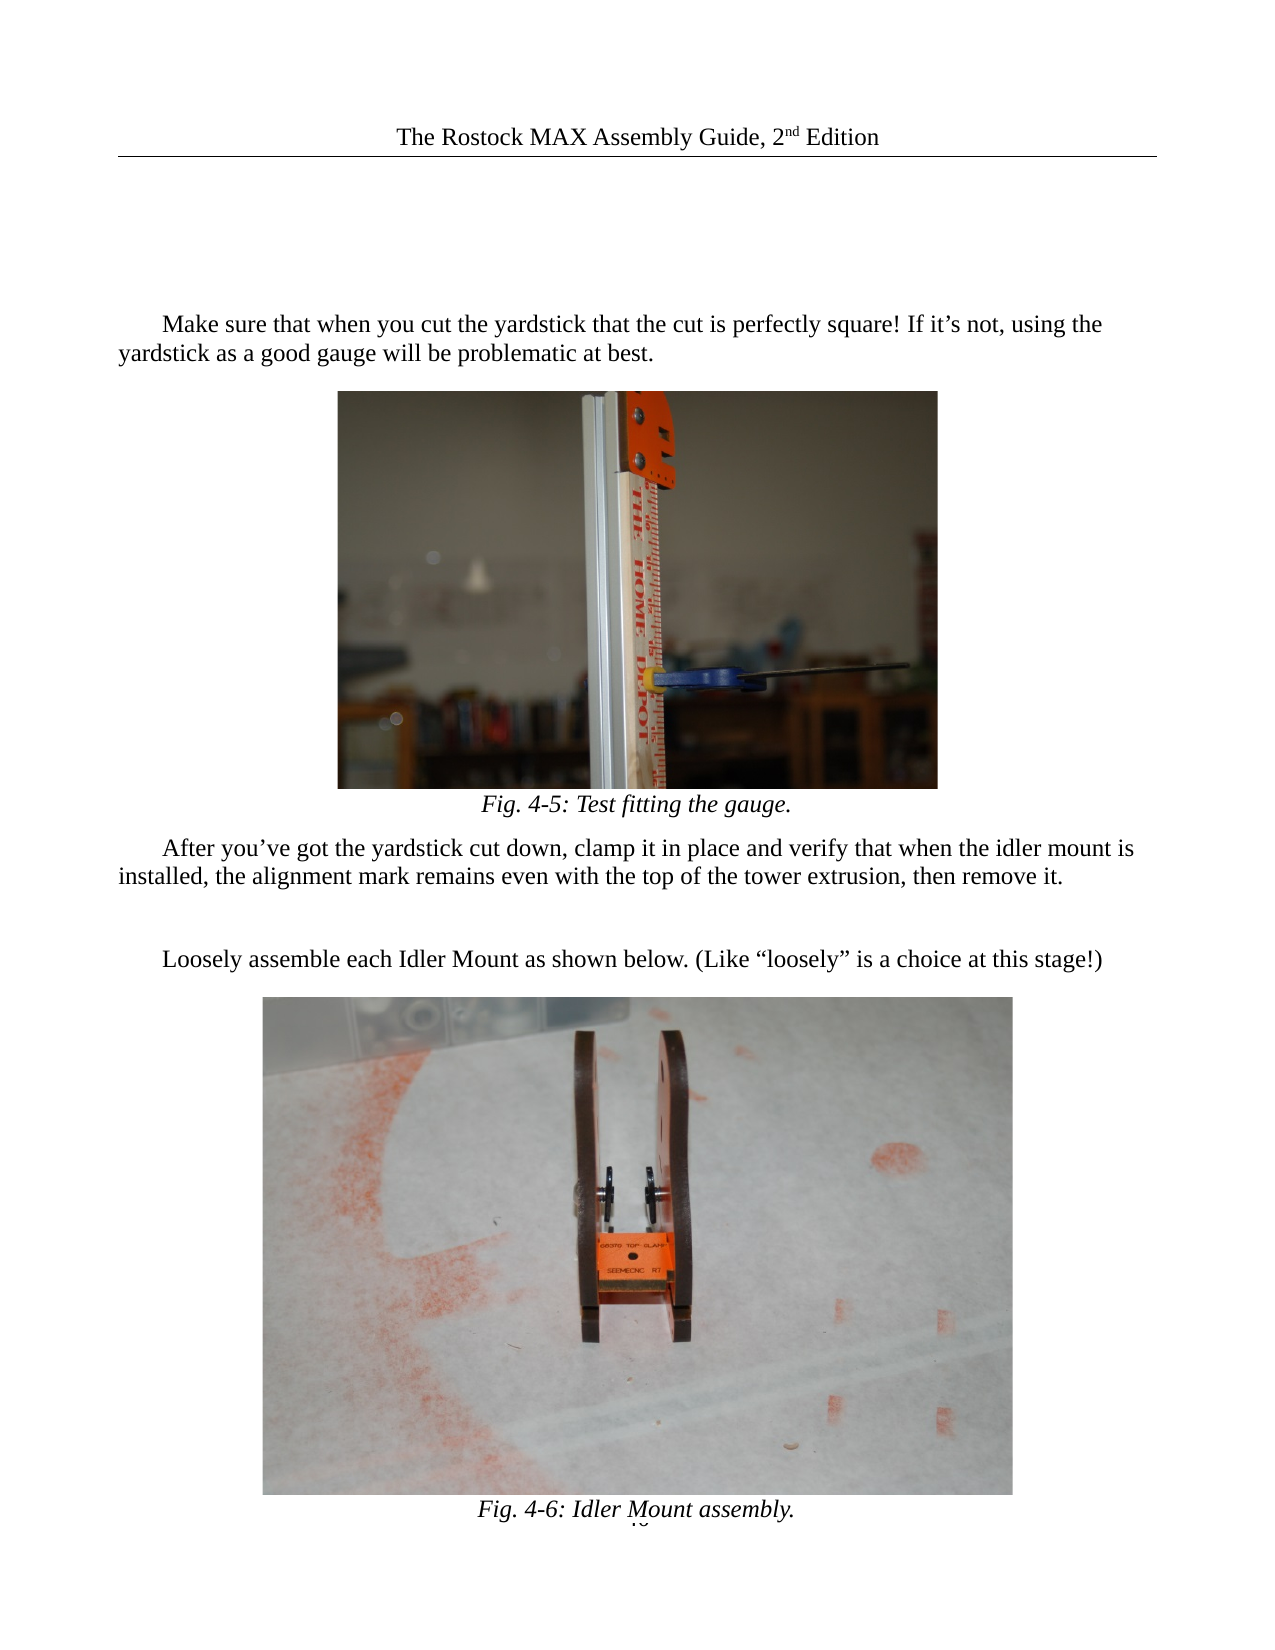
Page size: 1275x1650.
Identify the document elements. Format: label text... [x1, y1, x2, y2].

picture [262, 997, 1013, 1495]
text Loosely assemble each Idler Mount as shown below. (Like “loosely” is a choice at this stage!) [118, 944, 1157, 973]
text Fig. 4-6: Idler Mount assembly. [262, 1495, 1012, 1523]
text After you’ve got the yardstick cut down, clamp it in place and verify that when the idler mount is installed, the alignment mark remains even with the top of the tower extrusion, then remove it. [118, 833, 1157, 890]
picture [337, 391, 938, 789]
text Make sure that when you cut the yardstick that the cut is perfectly square! If it’s not, using the yardstick as a good gauge will be problematic at best. [118, 309, 1157, 366]
text Fig. 4-5: Test fitting the gauge. [337, 789, 937, 818]
